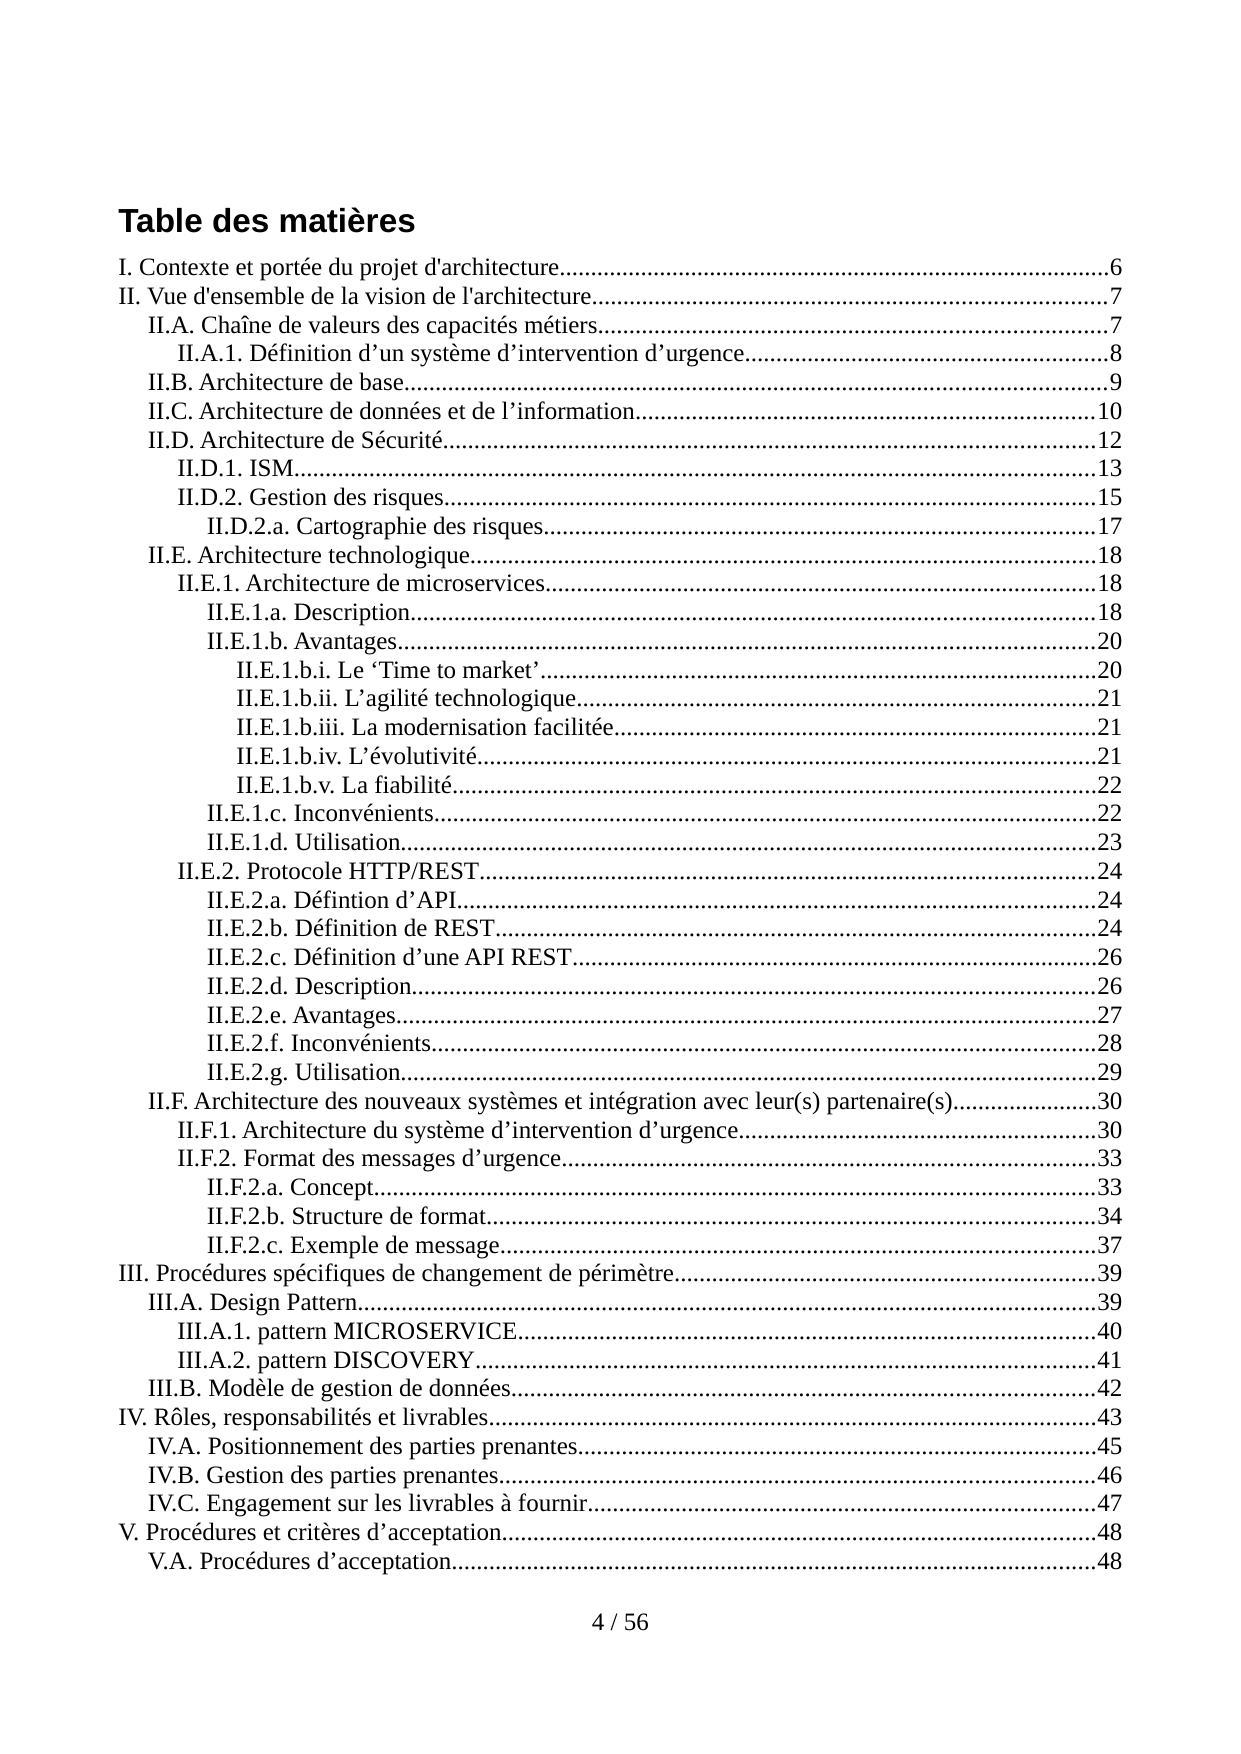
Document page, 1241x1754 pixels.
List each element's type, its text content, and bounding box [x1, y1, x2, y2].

text II.D. Architecture de Sécurité 12 [148, 425, 1122, 453]
text II.E.2.g. Utilisation 29 [207, 1057, 1122, 1086]
text II.E.2.d. Description 26 [207, 971, 1122, 1000]
text I. Contexte et portée du projet d'architecture 6 [118, 252, 1122, 281]
text IV.C. Engagement sur les livrables à fournir 47 [148, 1488, 1122, 1517]
subtitle Table des matières [118, 201, 1122, 240]
text II.E.2.f. Inconvénients 28 [207, 1028, 1122, 1057]
text III.A.1. pattern MICROSERVICE 40 [177, 1316, 1122, 1345]
text II.E.1. Architecture de microservices 18 [177, 568, 1122, 597]
text III. Procédures spécifiques de changement de périmètre 39 [118, 1258, 1122, 1287]
text II.F.2.a. Concept 33 [207, 1172, 1122, 1201]
text II.B. Architecture de base 9 [148, 367, 1122, 396]
text II.E.1.c. Inconvénients 22 [207, 798, 1122, 827]
text III.A.2. pattern DISCOVERY 41 [177, 1345, 1122, 1373]
text II.E.2.e. Avantages 27 [207, 1000, 1122, 1028]
text IV. Rôles, responsabilités et livrables 43 [118, 1402, 1122, 1431]
text II.D.2.a. Cartographie des risques 17 [207, 511, 1122, 540]
text IV.A. Positionnement des parties prenantes 45 [148, 1431, 1122, 1460]
text II.E.2.b. Définition de REST 24 [207, 913, 1122, 942]
text III.A. Design Pattern 39 [148, 1287, 1122, 1316]
text II.F.2.c. Exemple de message 37 [207, 1230, 1122, 1258]
text II.E.2. Protocole HTTP/REST 24 [177, 856, 1122, 885]
text II.C. Architecture de données et de l’information 10 [148, 396, 1122, 425]
text II.F. Architecture des nouveaux systèmes et intégration avec leur(s) partenaire(s) 30 [148, 1086, 1122, 1115]
text III.B. Modèle de gestion de données 42 [148, 1373, 1122, 1402]
text II.A.1. Définition d’un système d’intervention d’urgence 8 [177, 338, 1122, 367]
text II.D.1. ISM 13 [177, 453, 1122, 482]
text II.F.1. Architecture du système d’intervention d’urgence 30 [177, 1115, 1122, 1143]
text II.E.1.a. Description 18 [207, 597, 1122, 626]
text II.E.1.b. Avantages 20 [207, 626, 1122, 655]
text II.E.1.b.i. Le ‘Time to market’ 20 [236, 655, 1122, 683]
text II.E. Architecture technologique 18 [148, 540, 1122, 568]
text II.F.2. Format des messages d’urgence 33 [177, 1143, 1122, 1172]
text V. Procédures et critères d’acceptation 48 [118, 1517, 1122, 1546]
text II.E.1.b.ii. L’agilité technologique 21 [236, 683, 1122, 712]
text II.E.1.b.iii. La modernisation facilitée 21 [236, 712, 1122, 741]
text IV.B. Gestion des parties prenantes 46 [148, 1460, 1122, 1488]
text II.E.1.d. Utilisation 23 [207, 827, 1122, 856]
text II.E.1.b.v. La fiabilité 22 [236, 770, 1122, 798]
text V.A. Procédures d’acceptation 48 [148, 1546, 1122, 1575]
text II.A. Chaîne de valeurs des capacités métiers 7 [148, 310, 1122, 338]
text II.E.1.b.iv. L’évolutivité 21 [236, 741, 1122, 770]
text II.D.2. Gestion des risques 15 [177, 482, 1122, 511]
text II.F.2.b. Structure de format 34 [207, 1201, 1122, 1230]
text II. Vue d'ensemble de la vision de l'architecture 7 [118, 281, 1122, 310]
text II.E.2.a. Défintion d’API 24 [207, 885, 1122, 913]
text II.E.2.c. Définition d’une API REST 26 [207, 942, 1122, 971]
